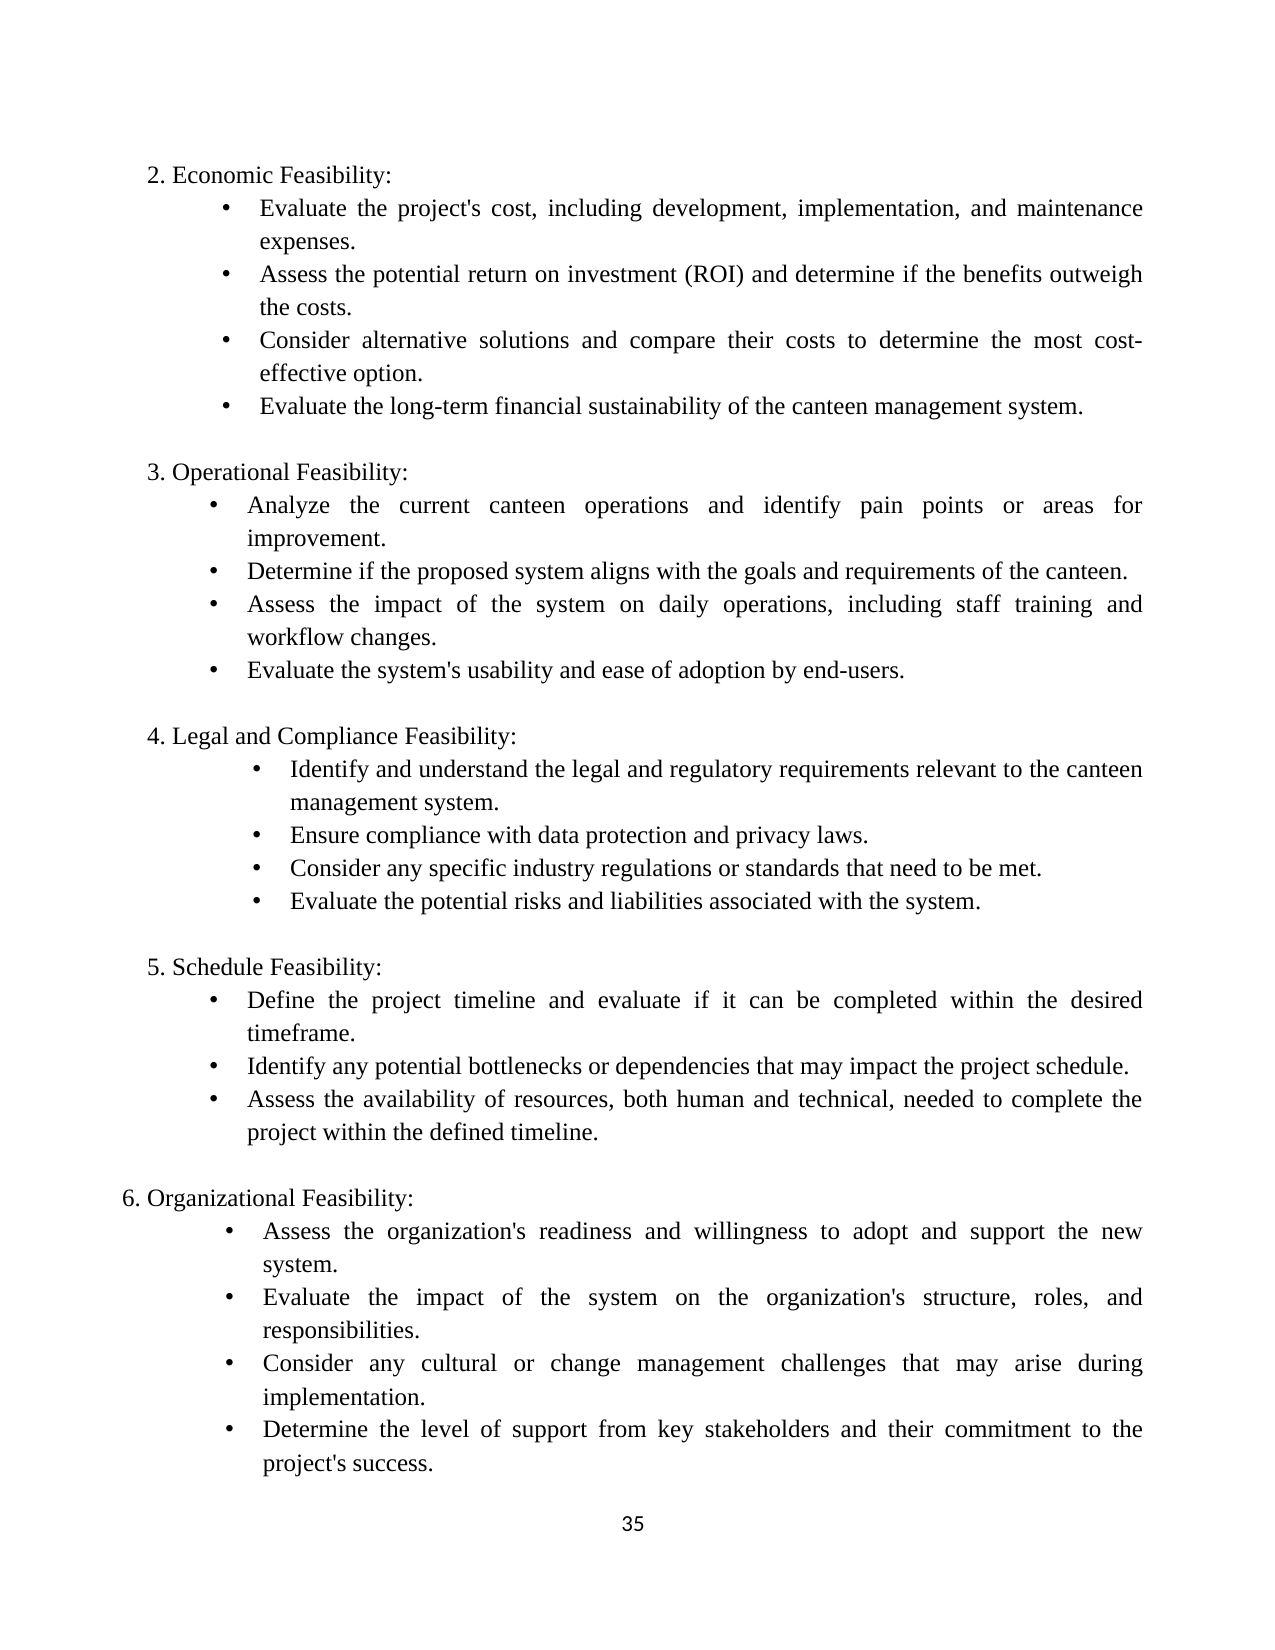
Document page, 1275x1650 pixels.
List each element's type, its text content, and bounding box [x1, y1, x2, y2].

list Evaluate the system's usability and ease of adoption by end-users. [209, 655, 1144, 684]
list Analyze the current canteen operations and identify pain points or areas for improvement. [209, 490, 1144, 552]
list Determine the level of support from key stakeholders and their commitment to the project's success. [225, 1414, 1144, 1476]
text 4. Legal and Compliance Feasibility: [122, 721, 1144, 750]
list Evaluate the potential risks and liabilities associated with the system. [252, 886, 1144, 915]
list Define the project timeline and evaluate if it can be completed within the desired timeframe. [209, 985, 1144, 1047]
list Assess the organization's readiness and willingness to adopt and support the new system. [225, 1216, 1144, 1278]
list Assess the potential return on investment (ROI) and determine if the benefits outweigh the costs. [222, 259, 1144, 321]
text 6. Organizational Feasibility: [122, 1183, 1144, 1212]
list Identify any potential bottlenecks or dependencies that may impact the project schedule. [209, 1051, 1144, 1080]
list Evaluate the project's cost, including development, implementation, and maintenance expenses. [222, 193, 1144, 254]
list Identify and understand the legal and regulatory requirements relevant to the canteen management system. [252, 754, 1144, 816]
list Consider any cultural or change management challenges that may arise during implementation. [225, 1348, 1144, 1410]
list Ensure compliance with data protection and privacy laws. [252, 820, 1144, 849]
text 5. Schedule Feasibility: [122, 952, 1144, 981]
list Determine if the proposed system aligns with the goals and requirements of the canteen. [209, 556, 1144, 585]
list Consider any specific industry regulations or standards that need to be met. [252, 853, 1144, 882]
list Consider alternative solutions and compare their costs to determine the most cost-effective option. [222, 325, 1144, 387]
list Assess the availability of resources, both human and technical, needed to complete the project within the defined timeline. [209, 1084, 1144, 1146]
list Evaluate the impact of the system on the organization's structure, roles, and responsibilities. [225, 1282, 1144, 1344]
text 3. Operational Feasibility: [122, 457, 1144, 486]
list Evaluate the long-term financial sustainability of the canteen management system. [222, 391, 1144, 420]
text 2. Economic Feasibility: [122, 160, 1144, 188]
list Assess the impact of the system on daily operations, including staff training and workflow changes. [209, 589, 1144, 651]
